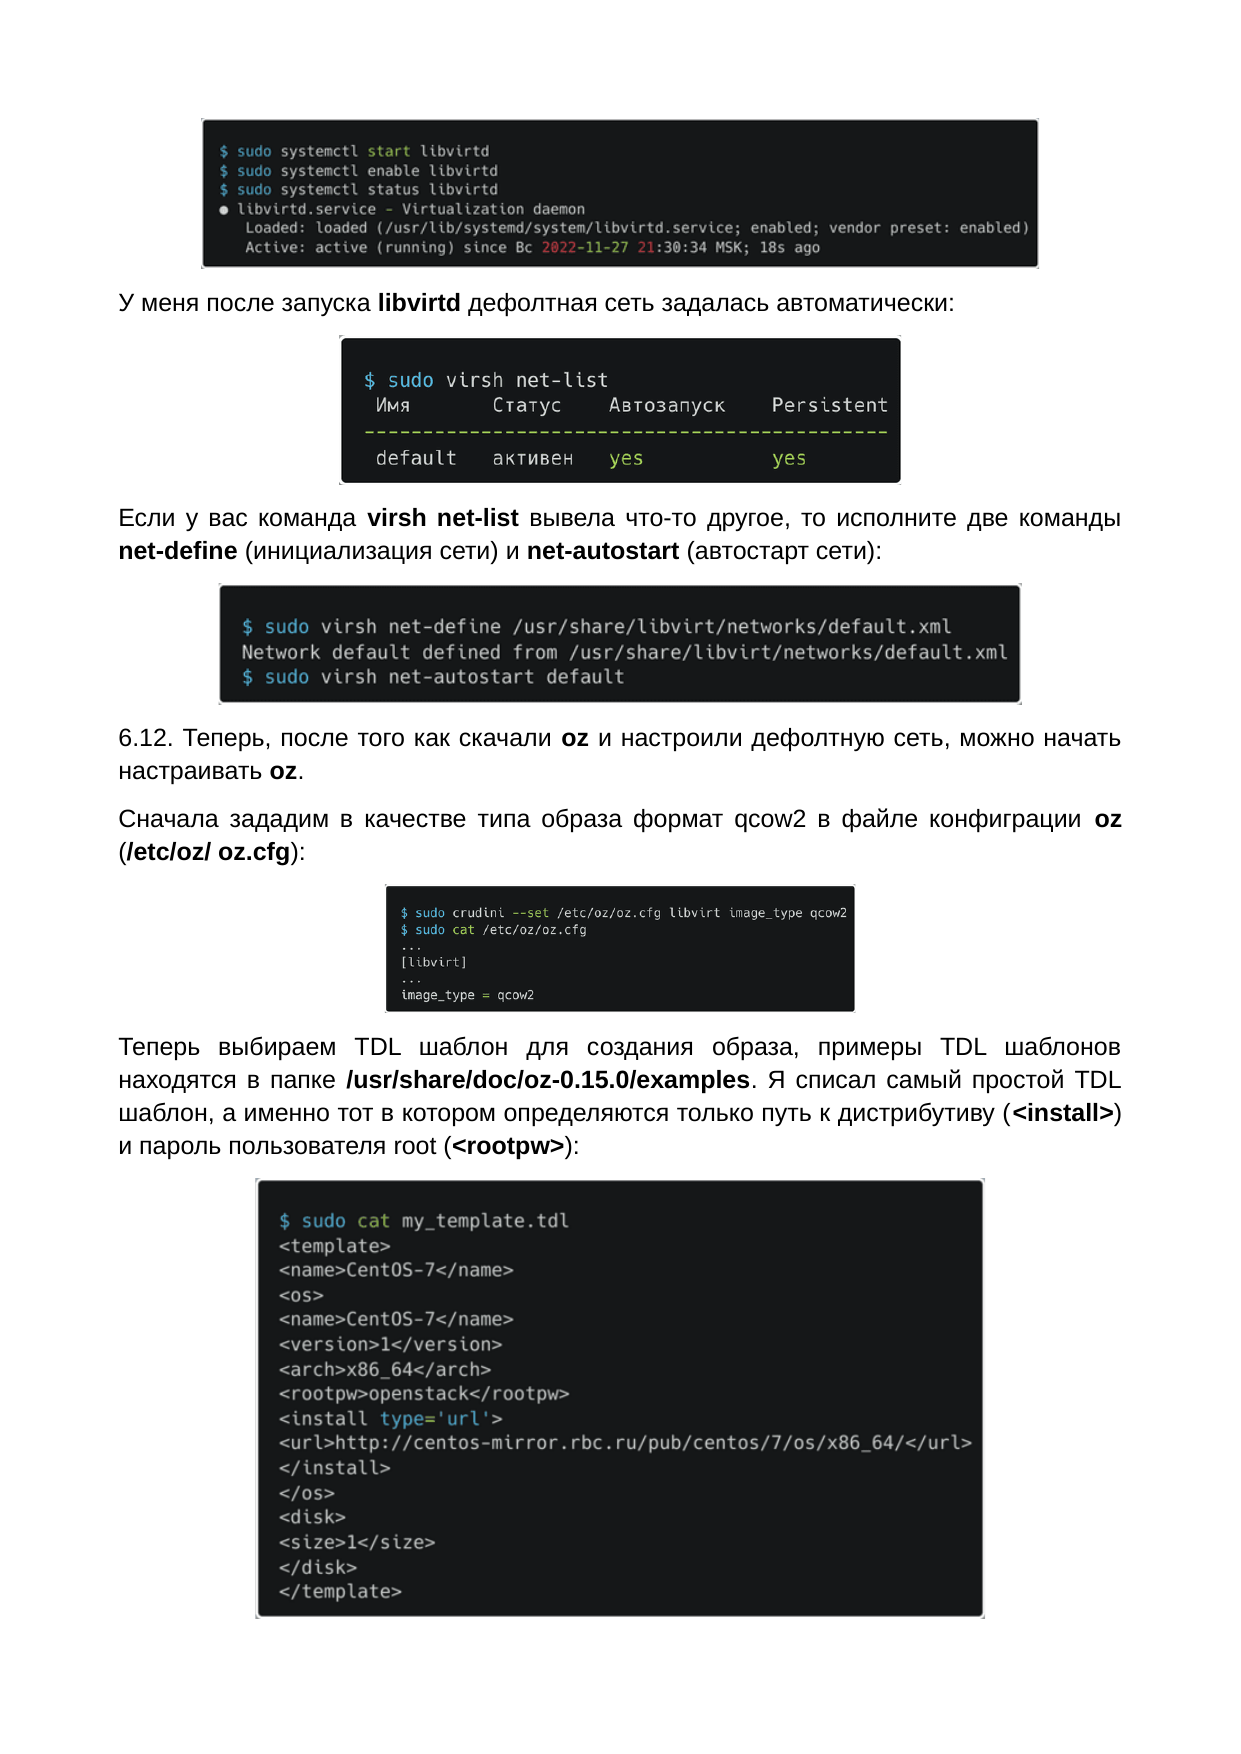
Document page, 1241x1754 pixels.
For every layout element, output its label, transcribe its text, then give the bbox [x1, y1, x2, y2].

picture [384, 884, 856, 1013]
text 6.12. Теперь, после того как скачали oz и настроили дефолтную сеть, можно начать настраивать oz. [118, 723, 1122, 785]
picture [339, 335, 902, 485]
text Если у вас команда virsh net-list вывела что-то другое, то исполните две команды net-define (инициализация сети) и net-autostart (автостарт сети): [118, 503, 1122, 565]
text Сначала зададим в качестве типа образа формат qcow2 в файле конфиграции oz (/etc/oz/ oz.cfg): [118, 804, 1122, 865]
picture [201, 118, 1040, 269]
text Теперь выбираем TDL шаблон для создания образа, примеры TDL шаблонов находятся в папке /usr/share/doc/oz-0.15.0/examples. Я списал самый простой TDL шаблон, а именно тот в котором определяются только путь к дистрибутиву (<install>) и пароль пользователя root (<rootpw>): [118, 1032, 1122, 1160]
picture [255, 1178, 986, 1619]
text У меня после запуска libvirtd дефолтная сеть задалась автоматически: [118, 288, 1122, 316]
picture [218, 583, 1022, 705]
